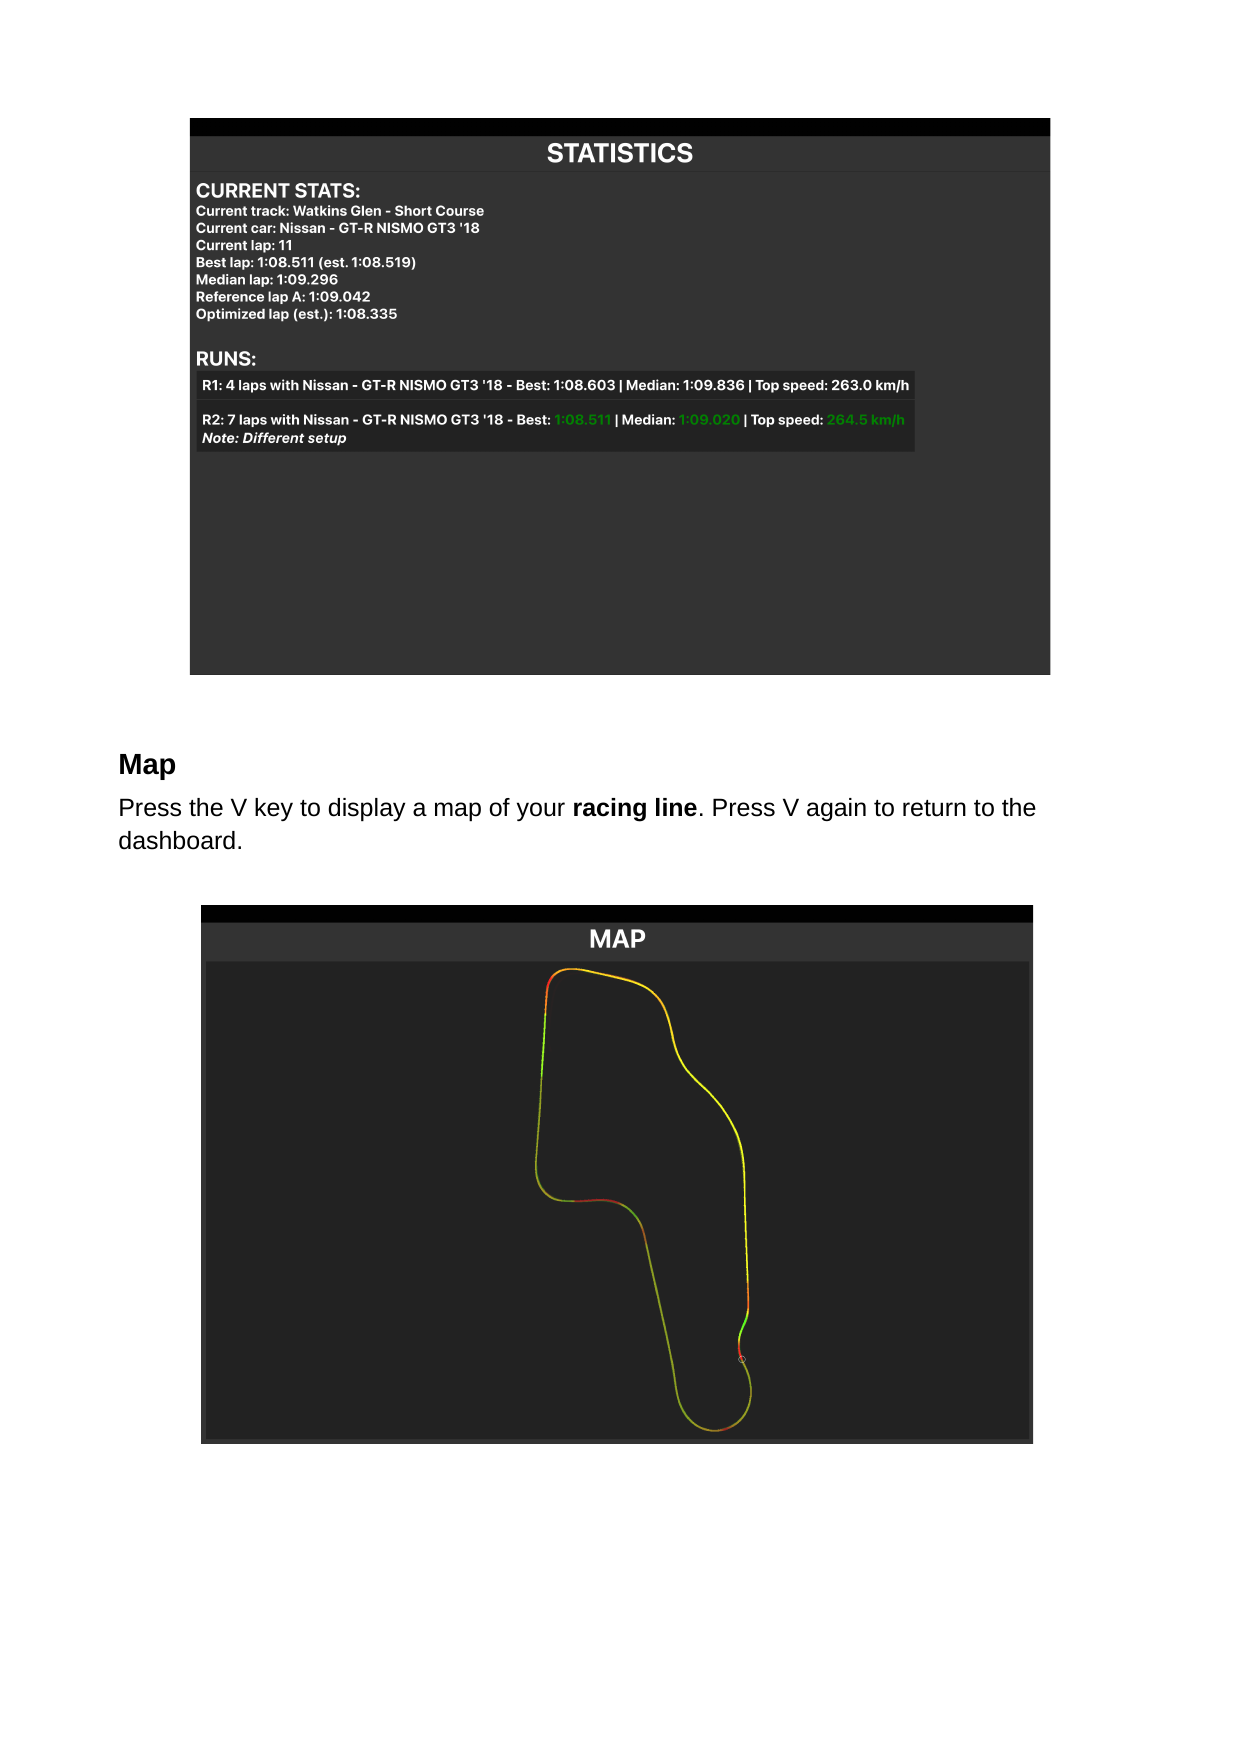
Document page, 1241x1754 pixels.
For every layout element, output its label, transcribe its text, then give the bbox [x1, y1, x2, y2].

picture [201, 905, 1034, 1444]
picture [189, 118, 1051, 675]
text Press the V key to display a map of your racing line. Press V again to return to the dashboard. [118, 793, 1122, 855]
subtitle Map [118, 747, 1122, 781]
